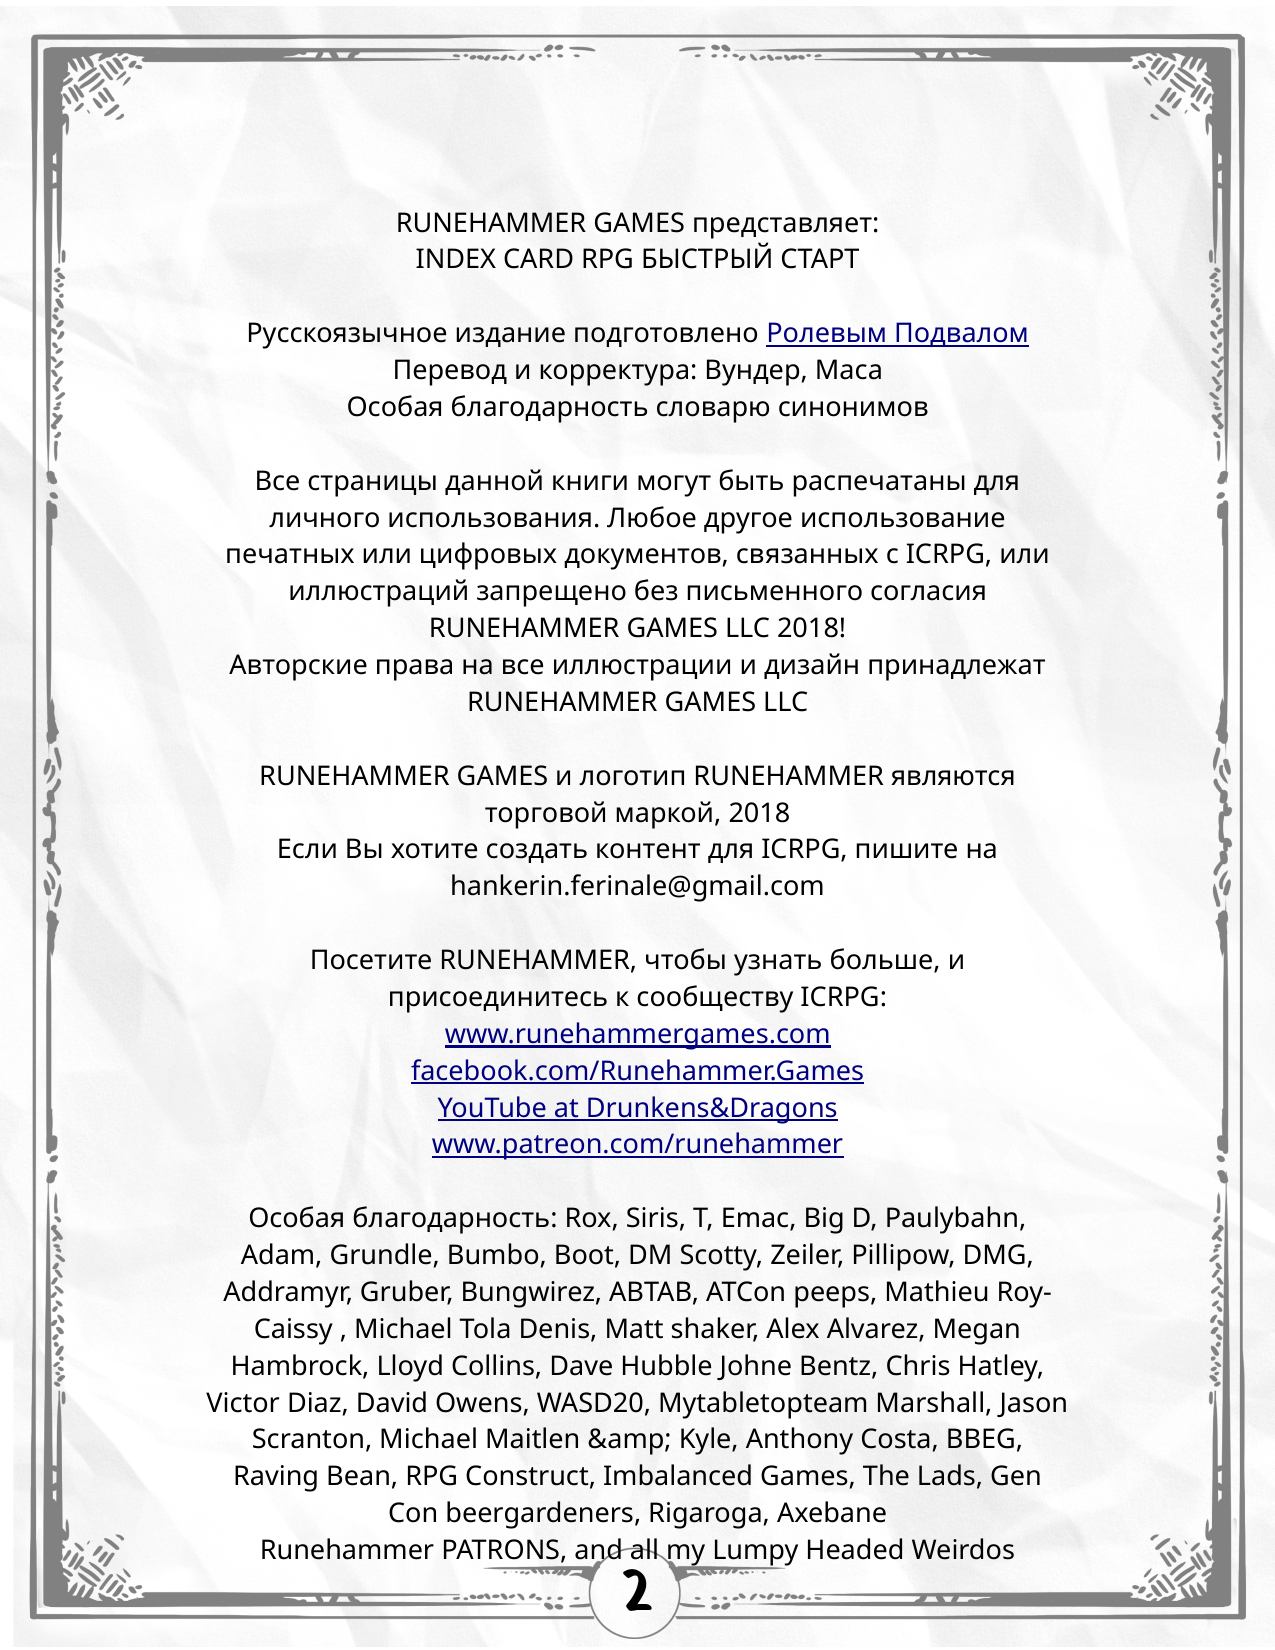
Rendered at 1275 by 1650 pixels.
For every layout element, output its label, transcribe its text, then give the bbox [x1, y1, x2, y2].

text hankerin.ferinale@gmail.com [225, 867, 1050, 904]
text RUNEHAMMER GAMES и логотип RUNEHAMMER являются торговой маркой, 2018 [225, 756, 1050, 830]
picture [0, 6, 1275, 1647]
text Runehammer PATRONS, and all my Lumpy Headed Weirdos [225, 1531, 1050, 1567]
text Посетите RUNEHAMMER, чтобы узнать больше, и присоединитесь к сообществу ICRPG: [225, 941, 1050, 1014]
text Авторские права на все иллюстрации и дизайн принадлежат [225, 646, 1050, 682]
text YouTube at Drunkens&Dragons [225, 1088, 1050, 1125]
text Особая благодарность: Rox, Siris, T, Emac, Big D, Paulybahn, Adam, Grundle, Bumbo, Boot, DM Scotty, Zeiler, Pillipow, DMG, Addramyr, Gruber, Bungwirez, ABTAB, ATCon peeps, Mathieu Roy-Caissy , Michael Tola Denis, Matt shaker, Alex Alvarez, Megan Hambrock, Lloyd Collins, Dave Hubble Johne Bentz, Chris Hatley, Victor Diaz, David Owens, WASD20, Mytabletopteam Marshall, Jason Scranton, Michael Maitlen &amp; Kyle, Anthony Costa, BBEG, Raving Bean, RPG Construct, Imbalanced Games, The Lads, Gen Con beergardeners, Rigaroga, Axebane [206, 1199, 1069, 1531]
text Если Вы хотите создать контент для ICRPG, пишите на [225, 830, 1050, 867]
text www.patreon.com/runehammer [225, 1125, 1050, 1162]
text www.runehammergames.com [225, 1014, 1050, 1051]
text INDEX CARD RPG БЫСТРЫЙ СТАРТ [225, 240, 1050, 277]
text Русскоязычное издание подготовлено Ролевым Подвалом [225, 314, 1050, 351]
text Все страницы данной книги могут быть распечатаны для личного использования. Любое другое использование печатных или цифровых документов, связанных с ICRPG, или иллюстраций запрещено без письменного согласия RUNEHAMMER GAMES LLC 2018! [216, 461, 1059, 646]
text RUNEHAMMER GAMES LLC [225, 682, 1050, 719]
text RUNEHAMMER GAMES представляет: [225, 203, 1050, 240]
text Перевод и корректура: Вундер, Маса [225, 351, 1050, 387]
text Особая благодарность словарю синонимов [225, 387, 1050, 424]
text facebook.com/Runehammer.Games [225, 1051, 1050, 1088]
